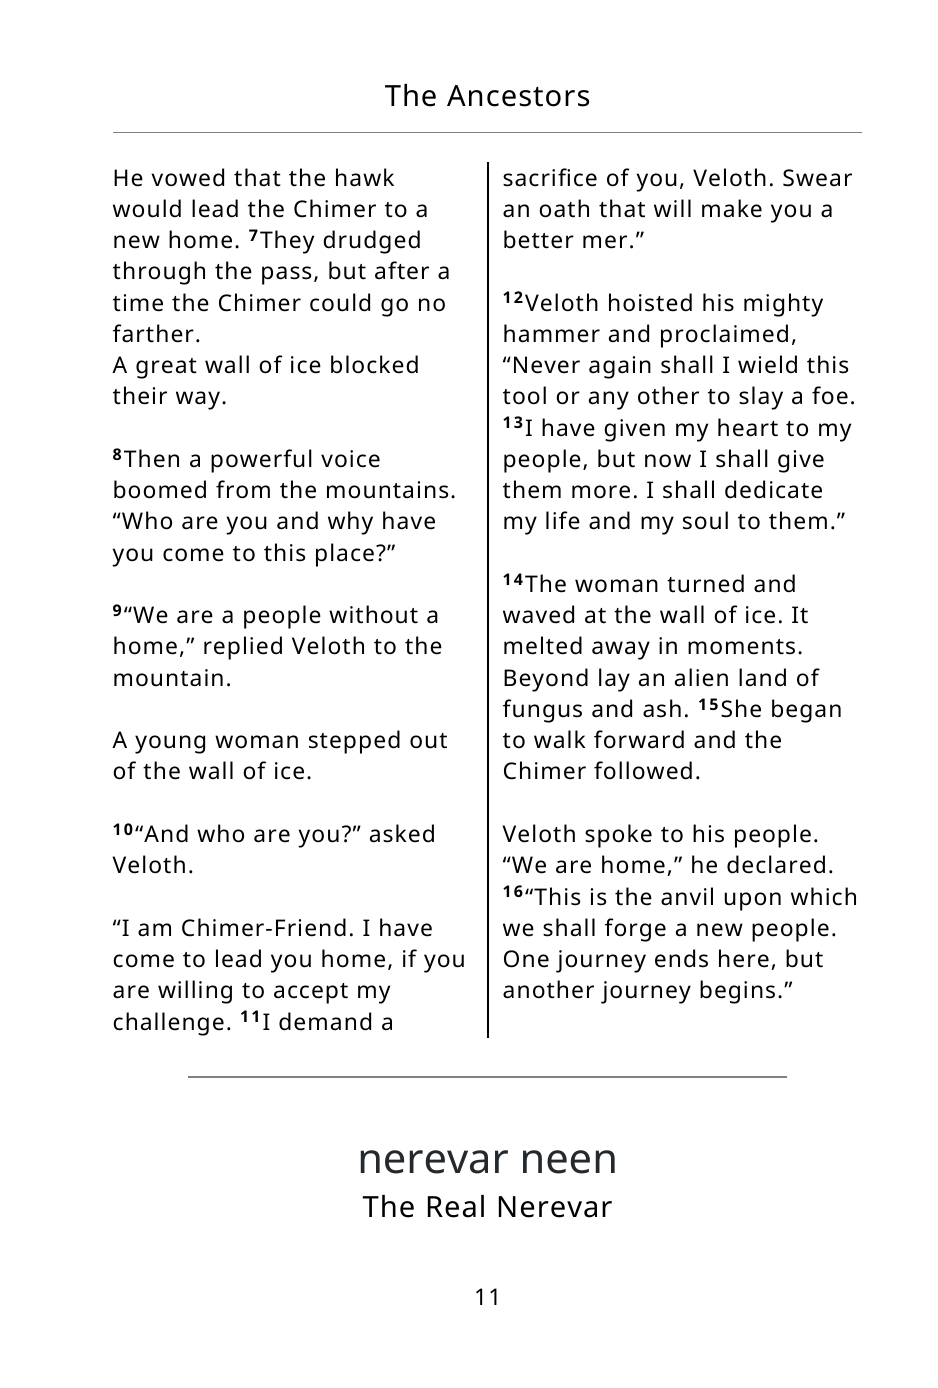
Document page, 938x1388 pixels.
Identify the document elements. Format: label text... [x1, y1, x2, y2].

text 10“And who are you?” asked Veloth. [112, 818, 472, 880]
text 12Veloth hoisted his mighty hammer and proclaimed, “Never again shall I wield this tool or any other to slay a foe. 13I have given my heart to my people, but now I shall give them more. I shall dedicate my life and my soul to them.” [502, 287, 862, 537]
text Veloth spoke to his people. “We are home,” he declared. 16“This is the anvil upon which we shall forge a new people. One journey ends here, but another journey begins.” [502, 818, 862, 1005]
text The Real Nerevar [112, 1186, 862, 1226]
text The Ancestors [112, 75, 862, 115]
subtitle nerevar neen [112, 1129, 862, 1186]
text 14The woman turned and waved at the wall of ice. It melted away in moments. Beyond lay an alien land of fungus and ash. 15She began to walk forward and the Chimer followed. [502, 568, 862, 787]
text 9“We are a people without a home,” replied Veloth to the mountain. [112, 599, 472, 693]
text He vowed that the hawk would lead the Chimer to a new home. 7They drudged through the pass, but after a time the Chimer could go no farther. A great wall of ice blocked their way. [112, 162, 472, 412]
text 8Then a powerful voice boomed from the mountains. “Who are you and why have you come to this place?” [112, 443, 472, 568]
text A young woman stepped out of the wall of ice. [112, 724, 472, 787]
text “I am Chimer-Friend. I have come to lead you home, if you are willing to accept my challenge. 11I demand a [112, 912, 472, 1037]
text sacrifice of you, Veloth. Swear an oath that will make you a better mer.” [502, 162, 862, 255]
